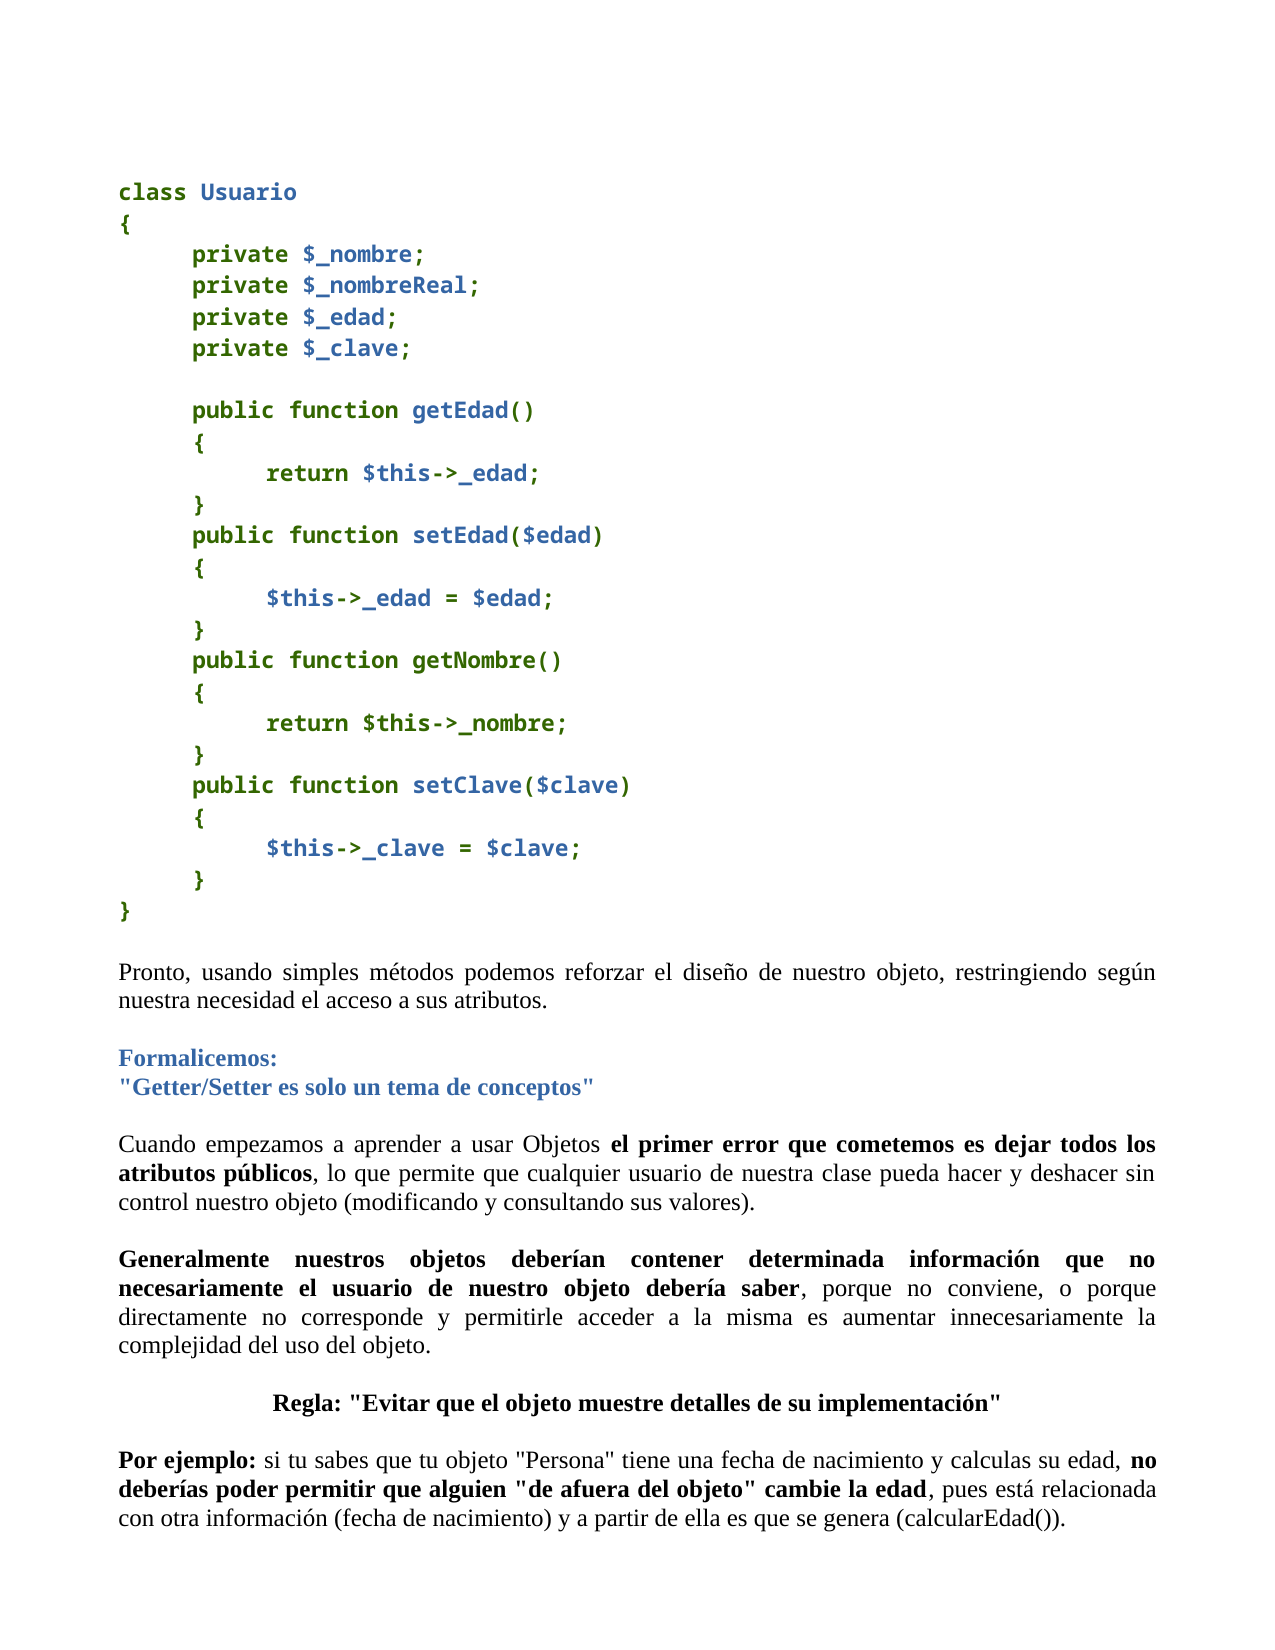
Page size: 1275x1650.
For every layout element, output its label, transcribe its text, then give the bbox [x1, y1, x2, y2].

text $this->_edad = $edad; [118, 582, 1157, 613]
text { [118, 551, 1157, 582]
text private $_clave; [118, 332, 1157, 363]
text } [118, 738, 1157, 769]
text Pronto, usando simples métodos podemos reforzar el diseño de nuestro objeto, restringiendo según nuestra necesidad el acceso a sus atributos. [118, 957, 1157, 1014]
text Regla: "Evitar que el objeto muestre detalles de su implementación" [118, 1388, 1157, 1417]
text } [118, 488, 1157, 519]
text class Usuario [118, 176, 1157, 207]
text Generalmente nuestros objetos deberían contener determinada información que no necesariamente el usuario de nuestro objeto debería saber, porque no conviene, o porque directamente no corresponde y permitirle acceder a la misma es aumentar innecesariamente la complejidad del uso del objeto. [118, 1244, 1157, 1359]
text public function getNombre() [118, 644, 1157, 676]
text } [118, 863, 1157, 894]
text { [118, 426, 1157, 457]
text } [118, 894, 1157, 926]
text Cuando empezamos a aprender a usar Objetos el primer error que cometemos es dejar todos los atributos públicos, lo que permite que cualquier usuario de nuestra clase pueda hacer y deshacer sin control nuestro objeto (modificando y consultando sus valores). [118, 1129, 1157, 1216]
text public function setEdad($edad) [118, 519, 1157, 551]
text return $this->_edad; [118, 457, 1157, 488]
text $this->_clave = $clave; [118, 832, 1157, 863]
text Formalicemos: [118, 1043, 1157, 1072]
text } [118, 613, 1157, 644]
text public function setClave($clave) [118, 769, 1157, 801]
text { [118, 676, 1157, 707]
text private $_nombreReal; [118, 269, 1157, 301]
text public function getEdad() [118, 394, 1157, 426]
text private $_edad; [118, 301, 1157, 332]
text return $this->_nombre; [118, 707, 1157, 738]
text "Getter/Setter es solo un tema de conceptos" [118, 1072, 1157, 1101]
text { [118, 207, 1157, 238]
text Por ejemplo: si tu sabes que tu objeto "Persona" tiene una fecha de nacimiento y calculas su edad, no deberías poder permitir que alguien "de afuera del objeto" cambie la edad, pues está relacionada con otra información (fecha de nacimiento) y a partir de ella es que se genera (calcularEdad()). [118, 1446, 1157, 1532]
text private $_nombre; [118, 238, 1157, 269]
text { [118, 801, 1157, 832]
